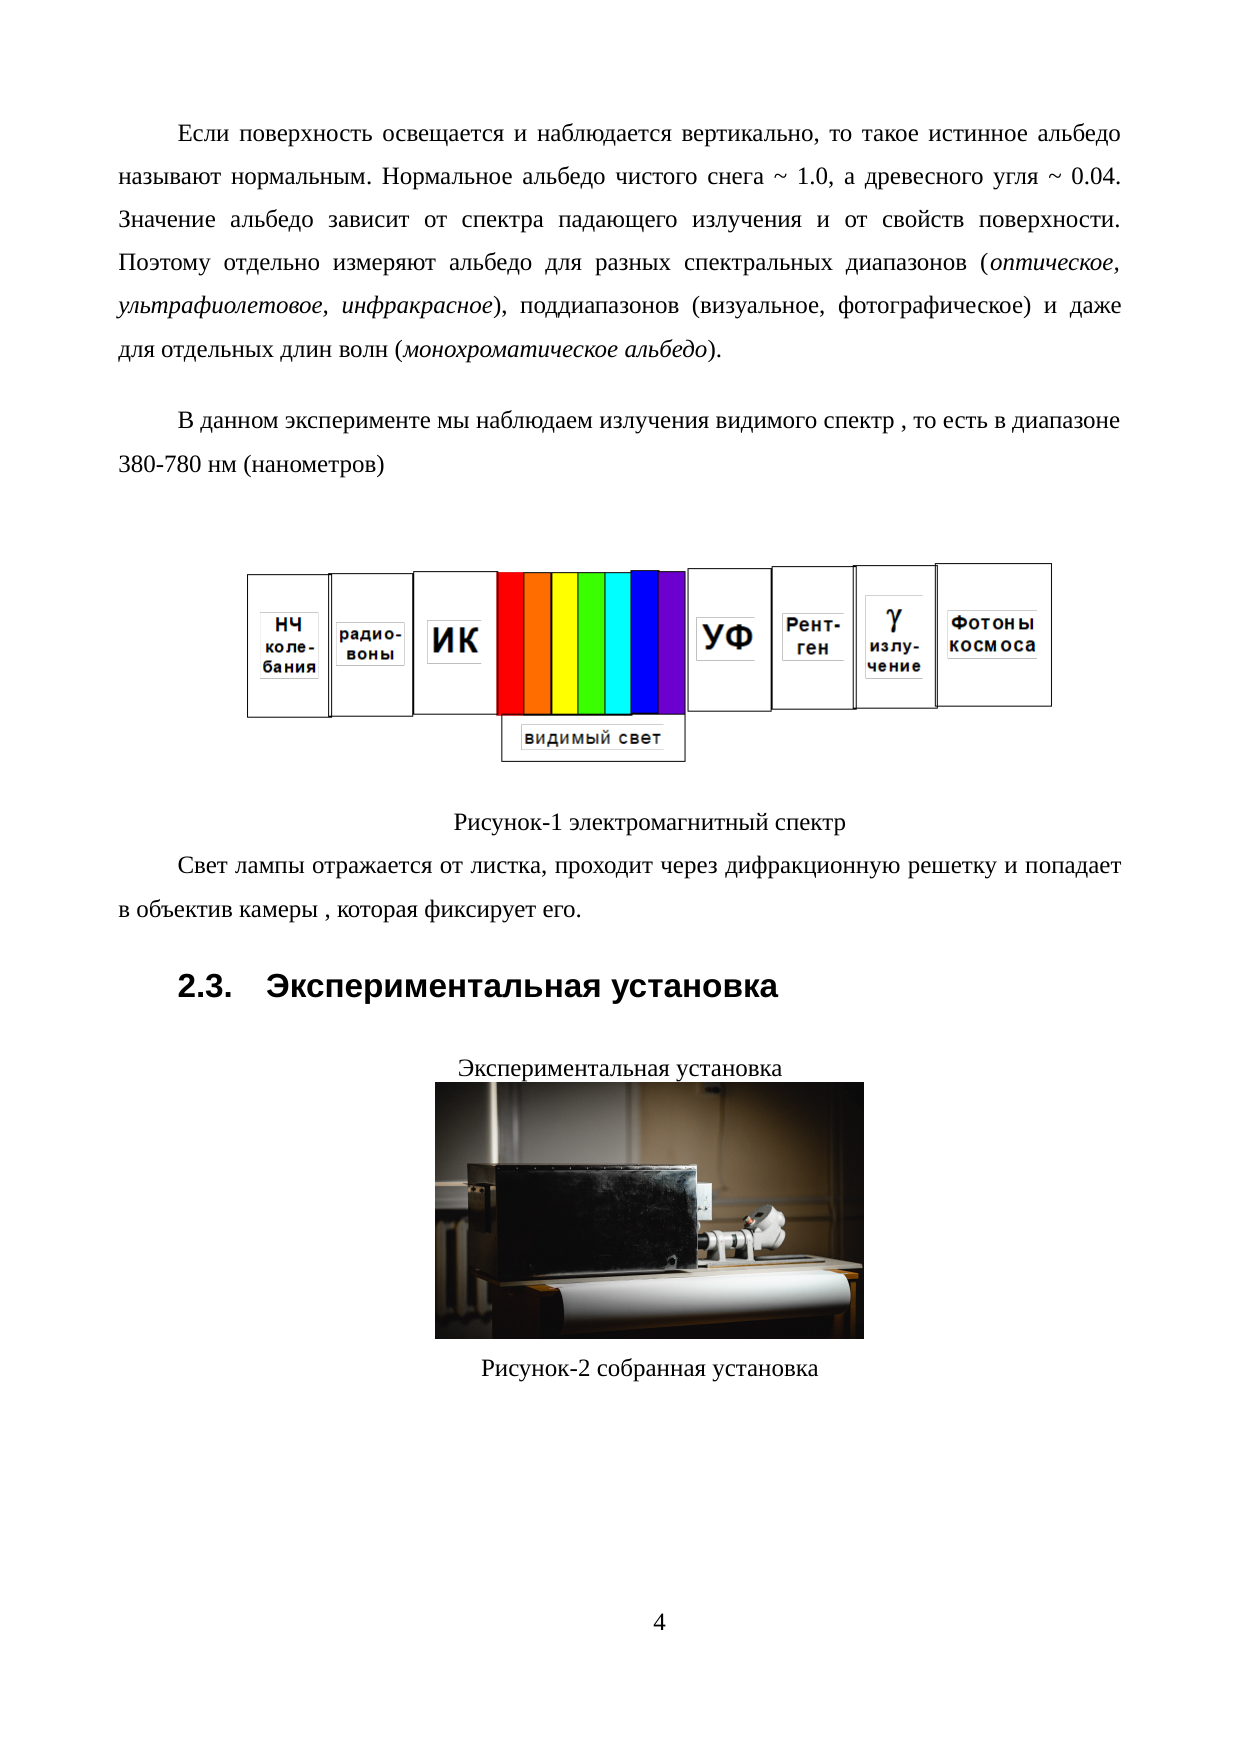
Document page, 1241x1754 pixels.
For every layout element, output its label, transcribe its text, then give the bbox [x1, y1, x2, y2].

picture [218, 535, 1082, 793]
text Рисунок-1 электромагнитный спектр [118, 807, 1122, 836]
picture [435, 1082, 864, 1339]
subtitle Экспериментальная установка [118, 966, 1122, 1005]
text 380-780 нм (нанометров) [118, 449, 1122, 477]
text Если поверхность освещается и наблюдается вертикально, то такое истинное альбедо называют нормальным. Нормальное альбедо чистого снега ~ 1.0, а древесного угля ~ 0.04. Значение альбедо зависит от спектра падающего излучения и от свойств поверхности. Поэтому отдельно измеряют альбедо для разных спектральных диапазонов (оптическое, ультрафиолетовое, инфракрасное), поддиапазонов (визуальное, фотографическое) и даже для отдельных длин волн (монохроматическое альбедо). [118, 118, 1122, 362]
table_cell Рисунок-2 собранная установка [118, 1082, 1122, 1396]
text В данном эксперименте мы наблюдаем излучения видимого спектр , то есть в диапазоне [118, 406, 1122, 434]
text Свет лампы отражается от листка, проходит через дифракционную решетку и попадает в объектив камеры , которая фиксирует его. [118, 851, 1122, 922]
table_header Экспериментальная установка [118, 1053, 1122, 1082]
